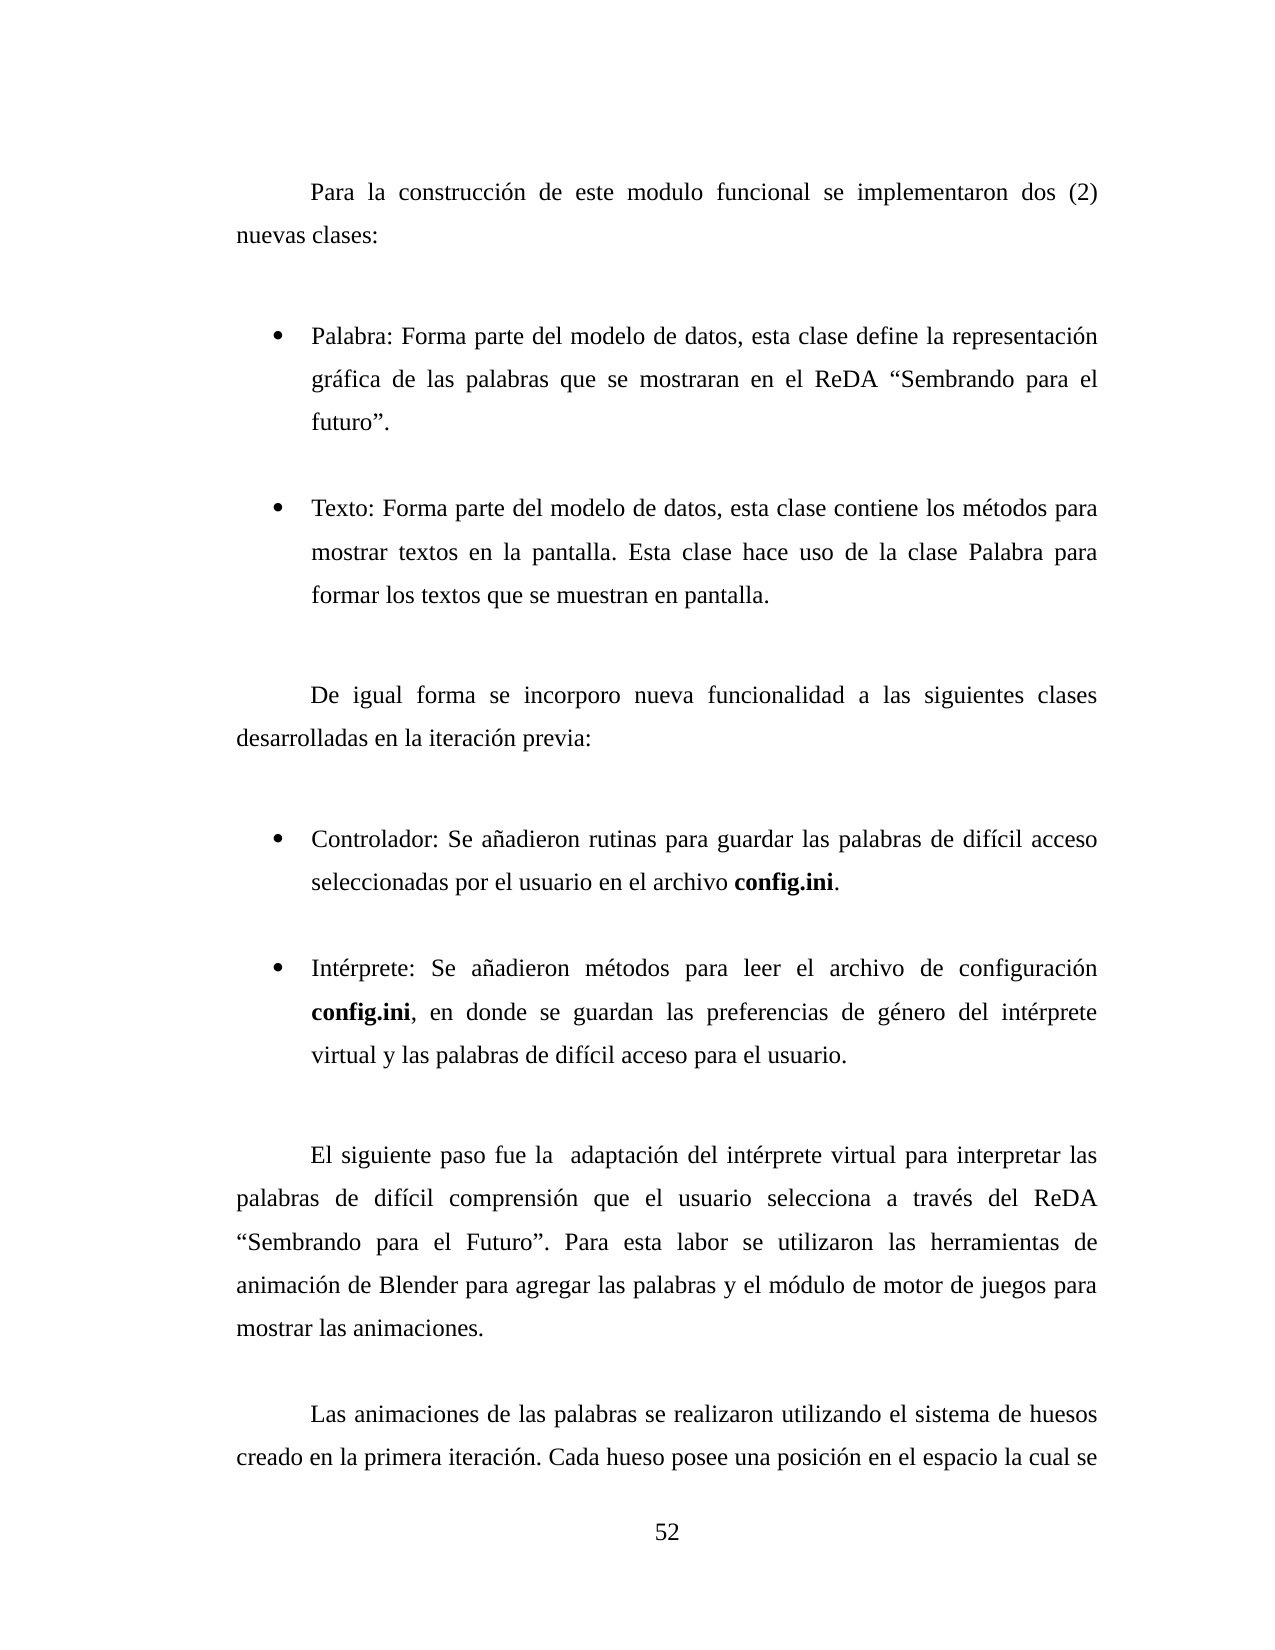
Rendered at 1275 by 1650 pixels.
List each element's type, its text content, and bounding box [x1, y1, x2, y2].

list Texto: Forma parte del modelo de datos, esta clase contiene los métodos para mostrar textos en la pantalla. Esta clase hace uso de la clase Palabra para formar los textos que se muestran en pantalla. [274, 551, 1098, 666]
text Para la construcción de este modulo funcional se implementaron dos (2) nuevas clases: [236, 235, 1098, 307]
list Intérprete: Se añadieron métodos para leer el archivo de configuración config.ini, en donde se guardan las preferencias de género del intérprete virtual y las palabras de difícil acceso para el usuario. [274, 1011, 1098, 1126]
list Controlador: Se añadieron rutinas para guardar las palabras de difícil acceso seleccionadas por el usuario en el archivo config.ini. [274, 882, 1098, 953]
text De igual forma se incorporo nueva funcionalidad a las siguientes clases desarrolladas en la iteración previa: [236, 738, 1098, 810]
text El siguiente paso fue la adaptación del intérprete virtual para interpretar las palabras de difícil comprensión que el usuario selecciona a través del ReDA “Sembrando para el Futuro”. Para esta labor se utilizaron las herramientas de animación de Blender para agregar las palabras y el módulo de motor de juegos para mostrar las animaciones. [236, 1198, 1098, 1399]
list Palabra: Forma parte del modelo de datos, esta clase define la representación gráfica de las palabras que se mostraran en el ReDA “Sembrando para el futuro”. [274, 378, 1098, 493]
